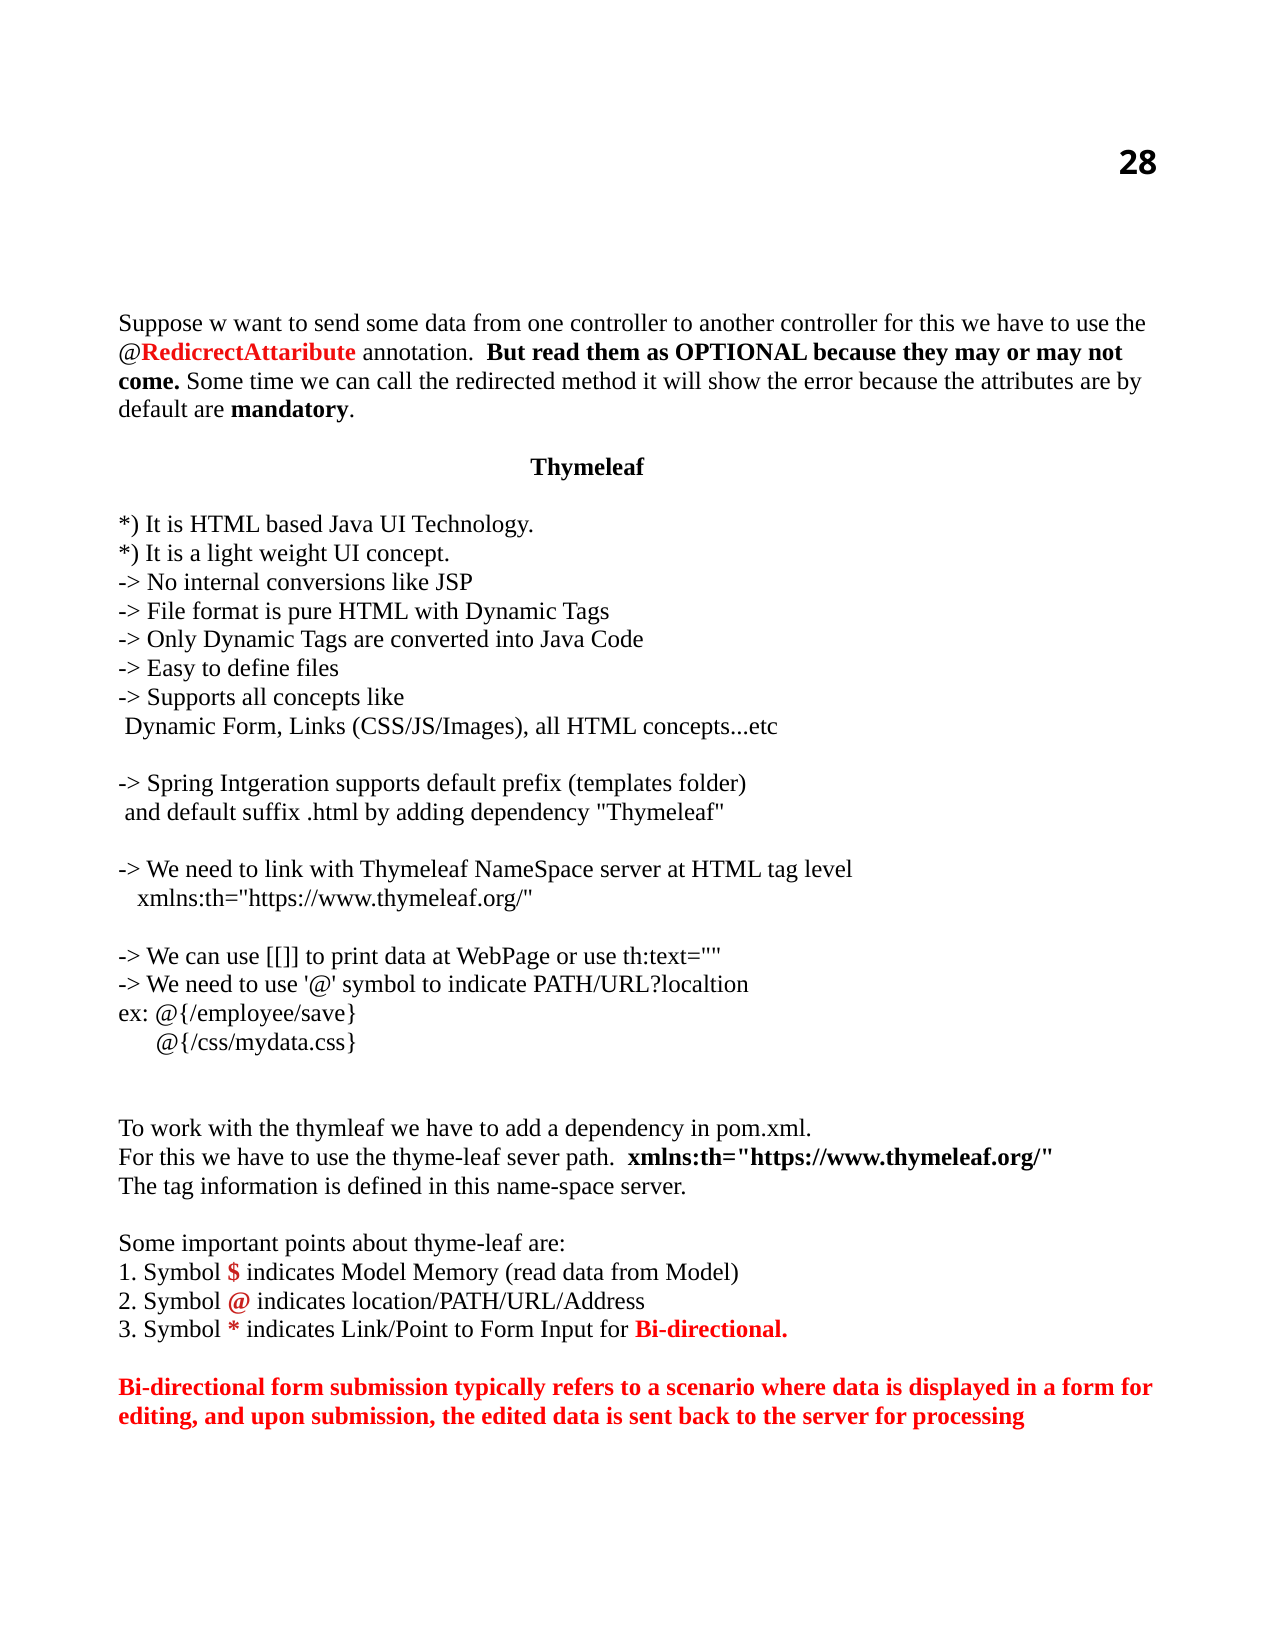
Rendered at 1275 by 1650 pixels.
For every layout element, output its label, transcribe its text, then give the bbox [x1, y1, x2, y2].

text Some important points about thyme-leaf are: [118, 1228, 1157, 1257]
text *) It is a light weight UI concept. [118, 538, 1157, 567]
text -> We can use [[]] to print data at WebPage or use th:text="" [118, 941, 1157, 969]
text -> Easy to define files [118, 653, 1157, 682]
text Suppose w want to send some data from one controller to another controller for this we have to use the @RedicrectAttaribute annotation. But read them as OPTIONAL because they may or may not come. Some time we can call the redirected method it will show the error because the attributes are by default are mandatory. [118, 308, 1157, 423]
text -> Spring Intgeration supports default prefix (templates folder) [118, 768, 1157, 797]
text The tag information is defined in this name-space server. [118, 1171, 1157, 1199]
text Thymeleaf [118, 452, 1157, 481]
text -> We need to use '@' symbol to indicate PATH/URL?localtion [118, 969, 1157, 998]
text -> No internal conversions like JSP [118, 567, 1157, 596]
text -> Supports all concepts like [118, 682, 1157, 711]
text *) It is HTML based Java UI Technology. [118, 509, 1157, 538]
text -> Only Dynamic Tags are converted into Java Code [118, 624, 1157, 653]
text Bi-directional form submission typically refers to a scenario where data is displayed in a form for editing, and upon submission, the edited data is sent back to the server for processing [118, 1372, 1157, 1429]
text -> We need to link with Thymeleaf NameSpace server at HTML tag level [118, 854, 1157, 883]
text xmlns:th="https://www.thymeleaf.org/" [118, 883, 1157, 912]
text ex: @{/employee/save} [118, 998, 1157, 1027]
text -> File format is pure HTML with Dynamic Tags [118, 596, 1157, 624]
text 3. Symbol * indicates Link/Point to Form Input for Bi-directional. [118, 1314, 1157, 1343]
text @{/css/mydata.css} [118, 1027, 1157, 1056]
text To work with the thymleaf we have to add a dependency in pom.xml. [118, 1113, 1157, 1142]
text 2. Symbol @ indicates location/PATH/URL/Address [118, 1286, 1157, 1314]
text and default suffix .html by adding dependency "Thymeleaf" [118, 797, 1157, 826]
text 1. Symbol $ indicates Model Memory (read data from Model) [118, 1257, 1157, 1286]
text Dynamic Form, Links (CSS/JS/Images), all HTML concepts...etc [118, 711, 1157, 739]
text For this we have to use the thyme-leaf sever path. xmlns:th="https://www.thymeleaf.org/" [118, 1142, 1157, 1171]
